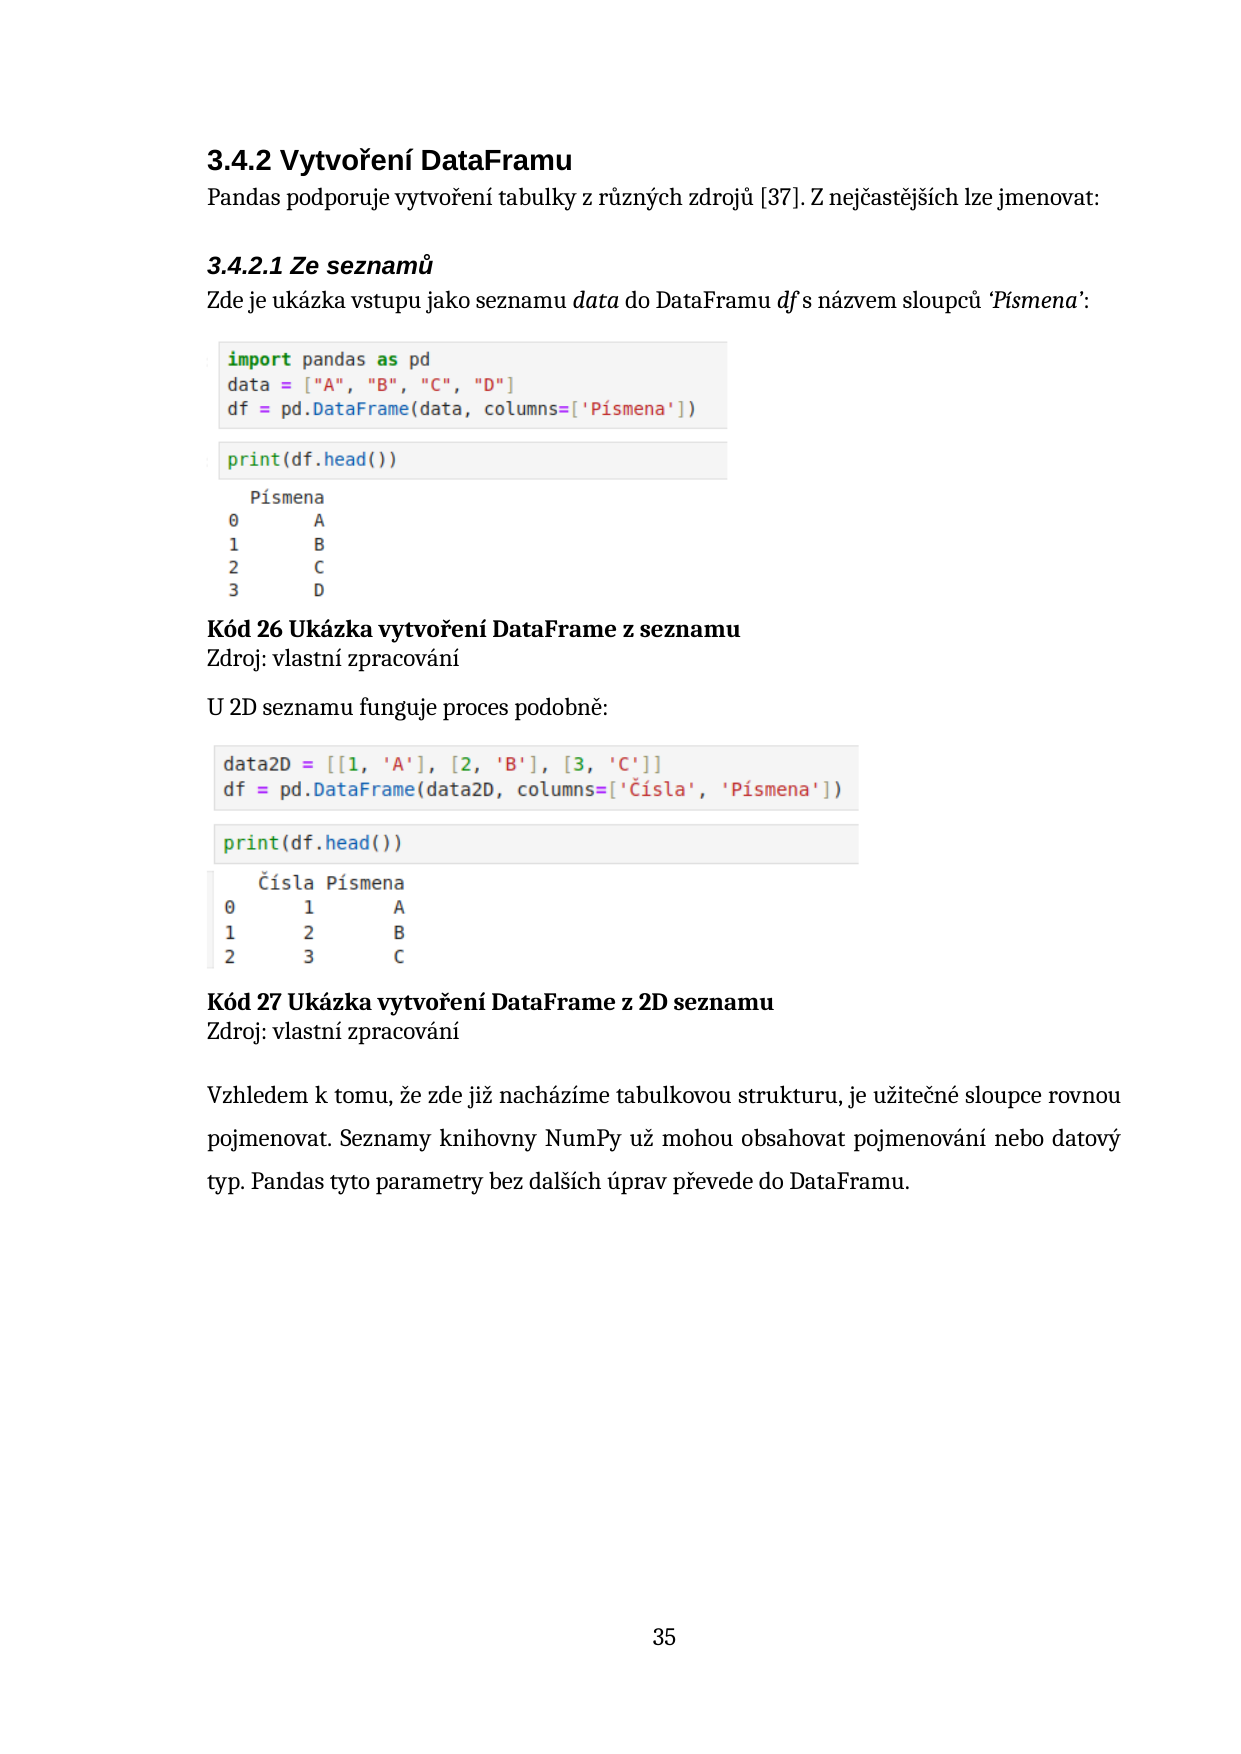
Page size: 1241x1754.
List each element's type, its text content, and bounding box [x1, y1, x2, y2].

picture [206, 329, 728, 601]
title Kód 27 Ukázka vytvoření DataFrame z 2D seznamu [207, 988, 1122, 1017]
text Zdroj: vlastní zpracování [207, 1017, 1122, 1046]
subtitle 3.4.2 Vytvoření DataFramu [207, 143, 1122, 177]
text Zde je ukázka vstupu jako seznamu data do DataFramu df s názvem sloupců ‘Písmena’: [207, 286, 1122, 315]
picture [206, 736, 859, 974]
title Kód 26 Ukázka vytvoření DataFrame z seznamu [207, 615, 1122, 644]
subtitle 3.4.2.1 Ze seznamů [207, 251, 1122, 280]
text Pandas podporuje vytvoření tabulky z různých zdrojů [37]. Z nejčastějších lze jmenovat: [207, 183, 1122, 212]
text U 2D seznamu funguje proces podobně: [207, 693, 1122, 722]
text Vzhledem k tomu, že zde již nacházíme tabulkovou strukturu, je užitečné sloupce rovnou pojmenovat. Seznamy knihovny NumPy už mohou obsahovat pojmenování nebo datový typ. Pandas tyto parametry bez dalších úprav převede do DataFramu. [207, 1081, 1122, 1196]
text Zdroj: vlastní zpracování [207, 644, 1122, 672]
